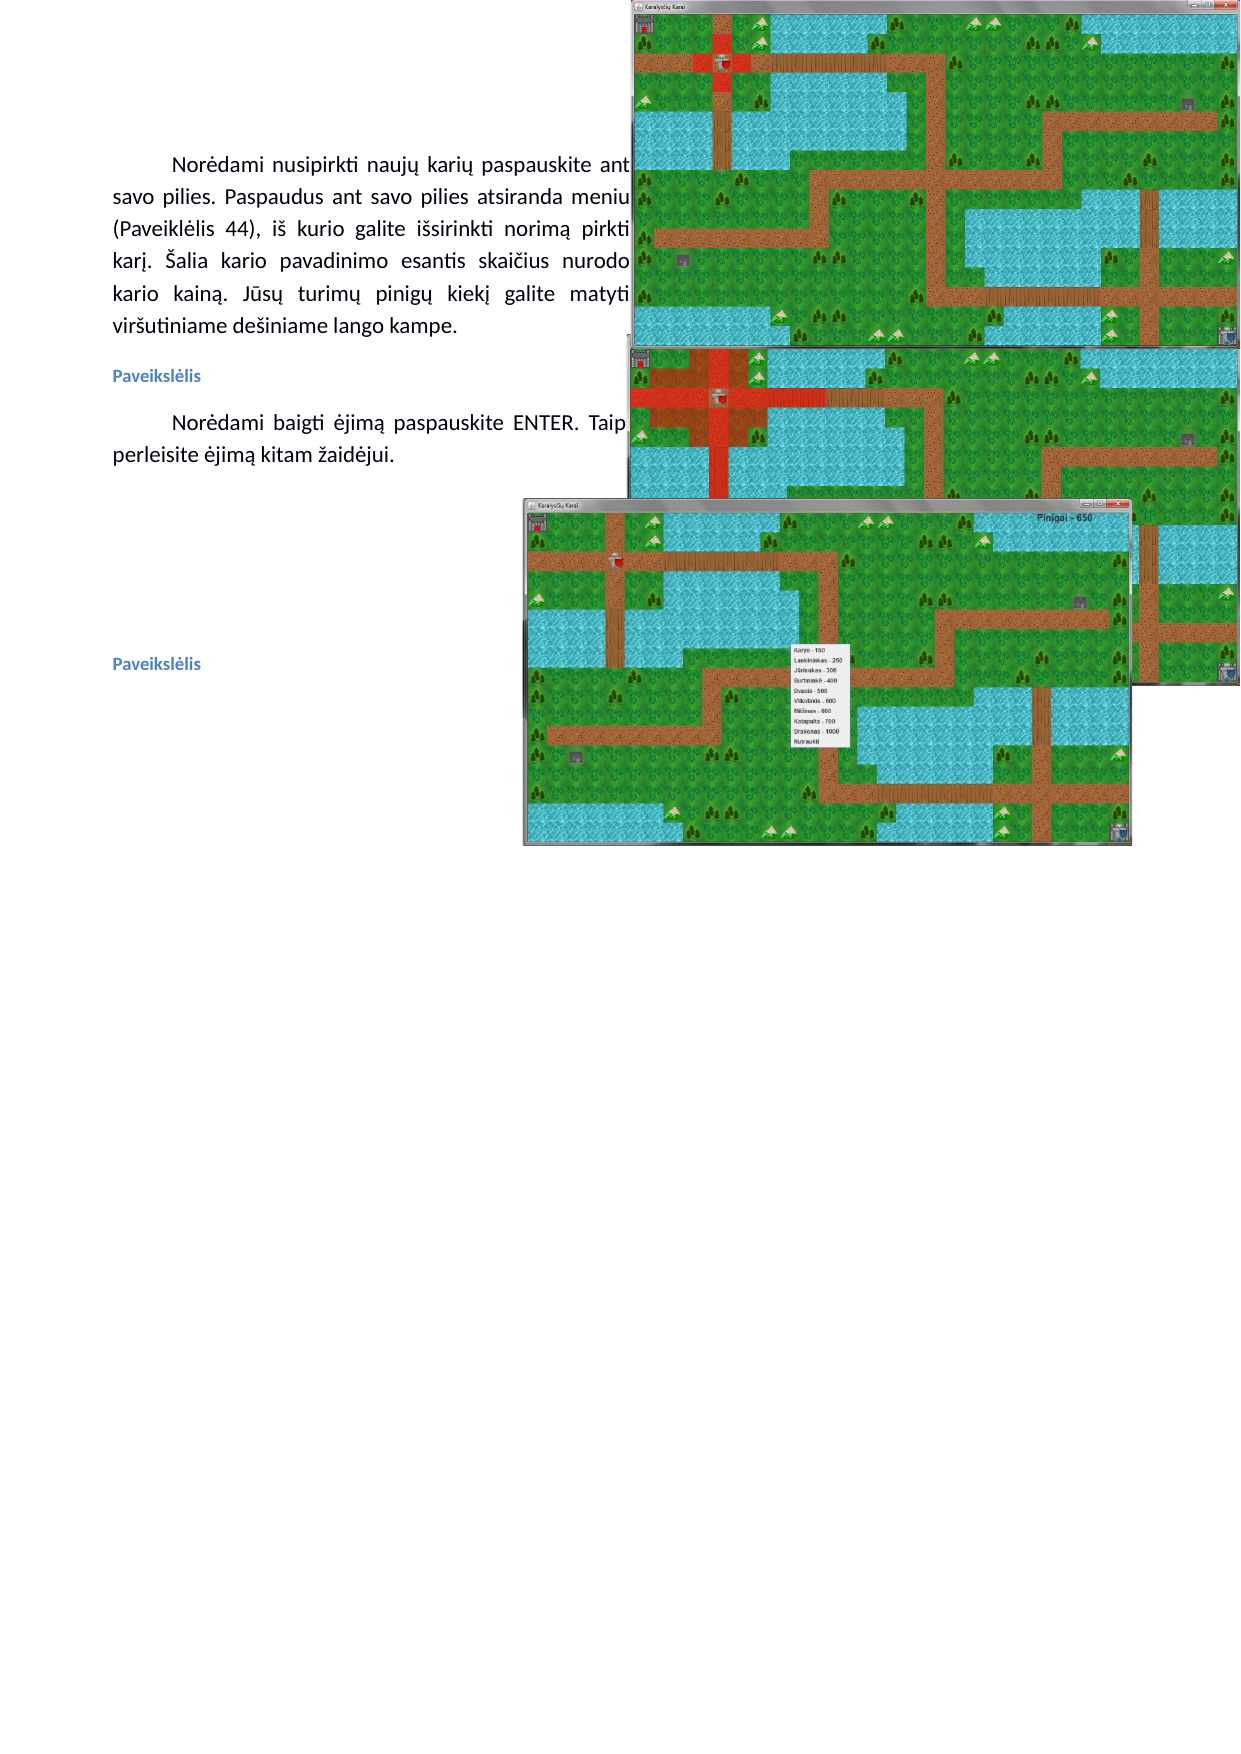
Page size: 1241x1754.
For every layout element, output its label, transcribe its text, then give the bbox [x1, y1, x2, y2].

picture [522, 0, 1241, 846]
text Paveikslėlis [112, 364, 626, 387]
text Paveikslėlis [112, 652, 522, 675]
text Norėdami nusipirkti naujų karių paspauskite ant savo pilies. Paspaudus ant savo pilies atsiranda meniu (Paveiklėlis 44), iš kurio galite išsirinkti norimą pirkti karį. Šalia kario pavadinimo esantis skaičius nurodo kario kainą. Jūsų turimų pinigų kiekį galite matyti viršutiniame dešiniame lango kampe. [112, 150, 630, 339]
text Norėdami baigti ėjimą paspauskite ENTER. Taip perleisite ėjimą kitam žaidėjui. [112, 408, 626, 468]
